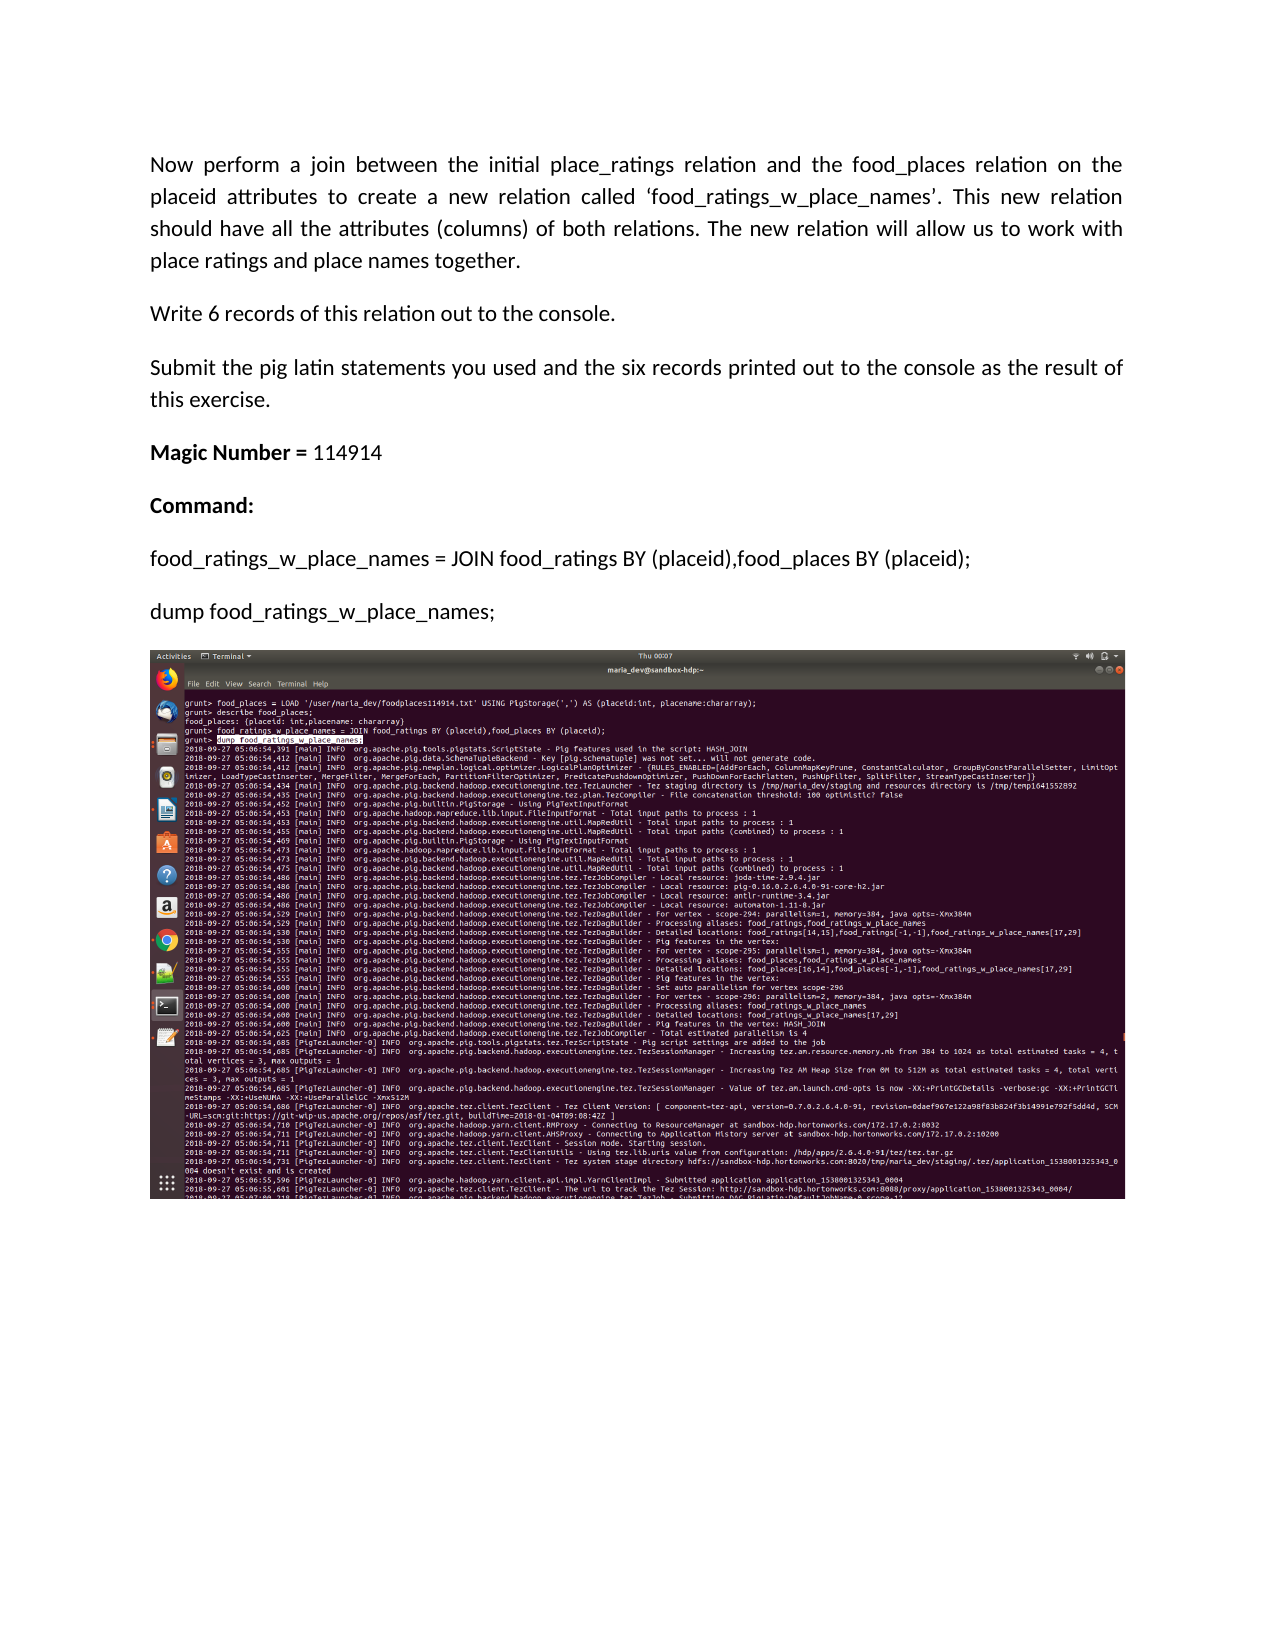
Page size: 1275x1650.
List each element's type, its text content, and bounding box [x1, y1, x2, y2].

text Command: [150, 491, 1125, 519]
text Magic Number = 114914 [150, 438, 1125, 466]
text Write 6 records of this relation out to the console. [150, 299, 1125, 328]
text dump food_ratings_w_place_names; [150, 597, 1125, 625]
picture [150, 650, 1125, 1199]
text Now perform a join between the initial place_ratings relation and the food_places relation on the placeid attributes to create a new relation called ‘food_ratings_w_place_names’. This new relation should have all the attributes (columns) of both relations. The new relation will allow us to work with place ratings and place names together. [150, 150, 1125, 274]
text Submit the pig latin statements you used and the six records printed out to the console as the result of this exercise. [150, 353, 1125, 413]
text food_ratings_w_place_names = JOIN food_ratings BY (placeid),food_places BY (placeid); [150, 544, 1125, 572]
